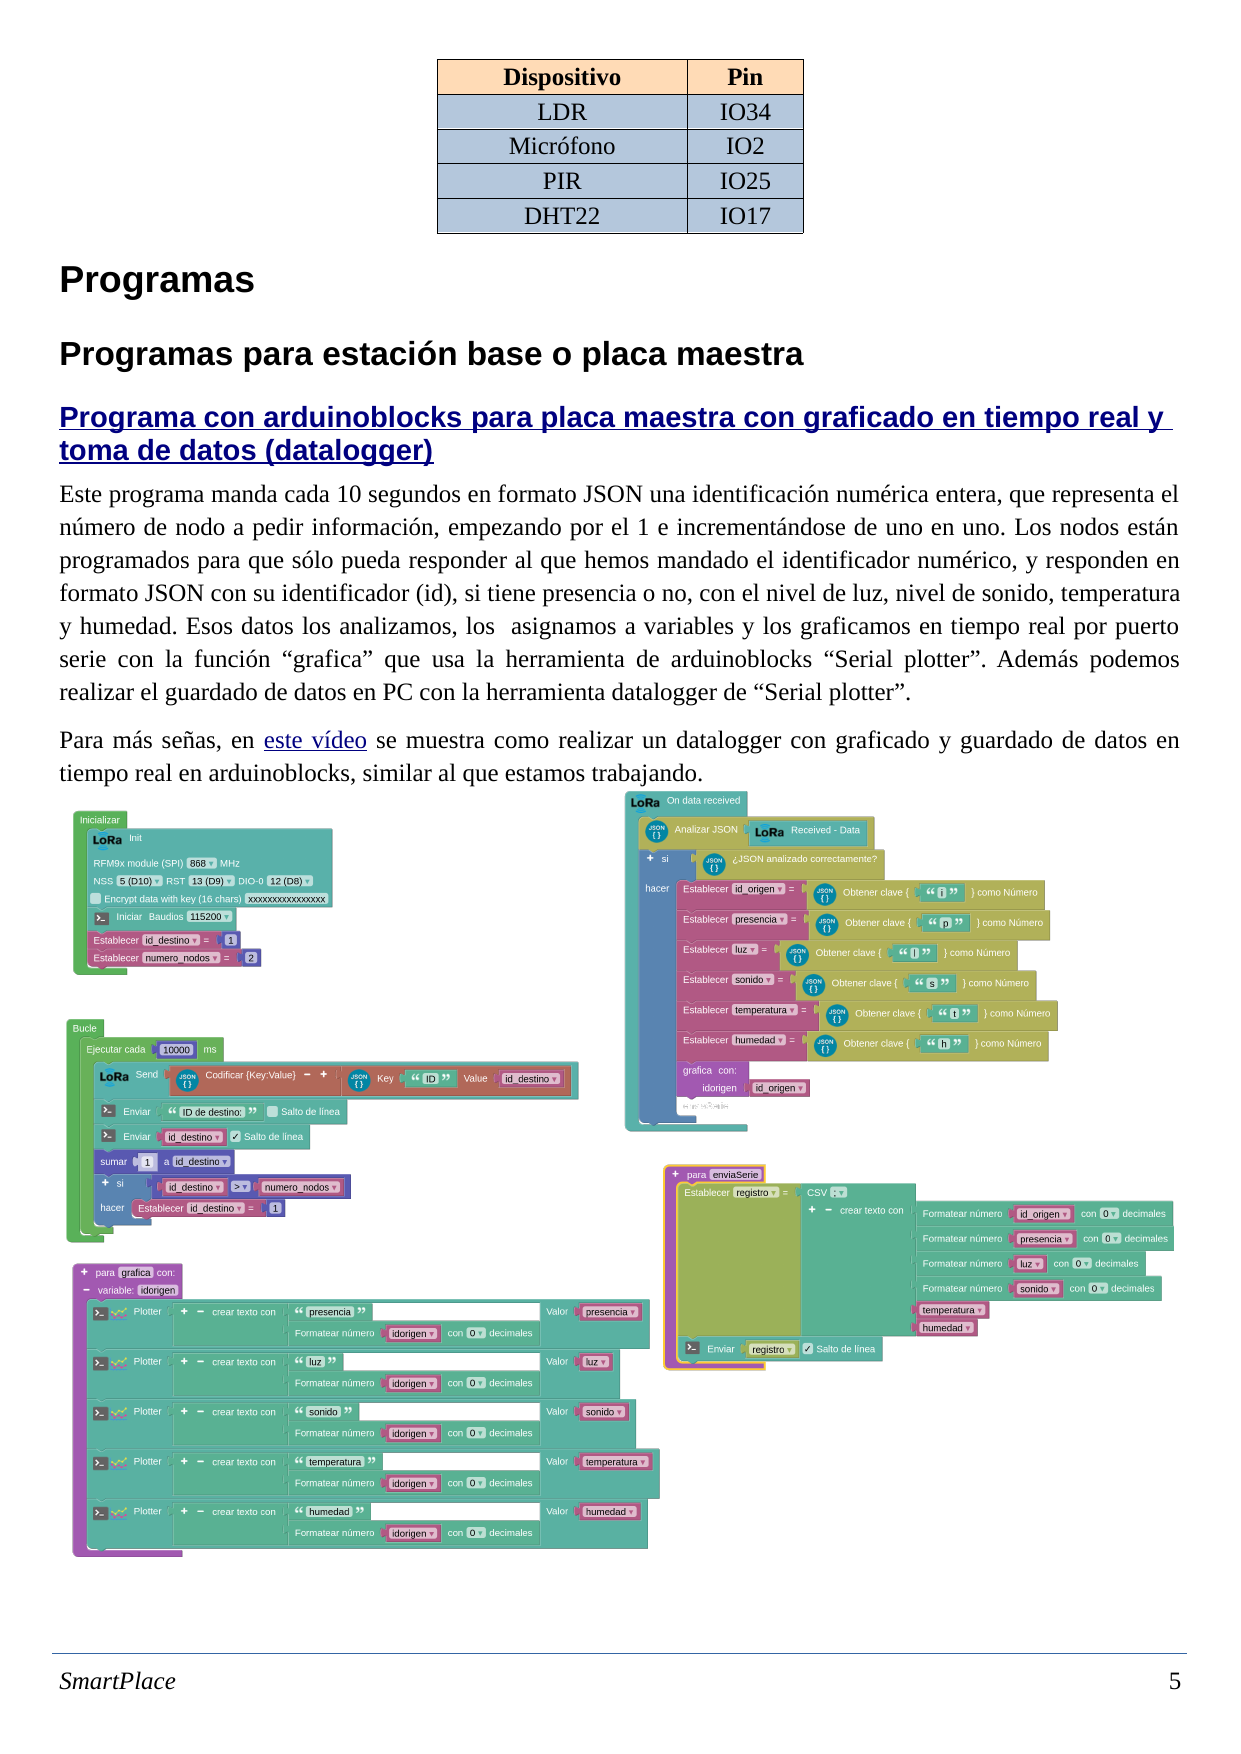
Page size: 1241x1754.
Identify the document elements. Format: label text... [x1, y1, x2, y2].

table_cell IO17 [688, 199, 803, 232]
table_cell LDR [438, 95, 687, 128]
subtitle Programas para estación base o placa maestra [59, 334, 1181, 372]
subtitle Programas [59, 258, 1181, 301]
subtitle Programa con arduinoblocks para placa maestra con graficado en tiempo real y toma de datos (datalogger) [59, 399, 1181, 467]
table_cell IO2 [688, 130, 803, 163]
picture [66, 791, 1174, 1557]
table_cell IO34 [688, 95, 803, 128]
text Para más señas, en este vídeo se muestra como realizar un datalogger con graficado y guardado de datos en tiempo real en arduinoblocks, similar al que estamos trabajando. [59, 725, 1181, 787]
text Este programa manda cada 10 segundos en formato JSON una identificación numérica entera, que representa el número de nodo a pedir información, empezando por el 1 e incrementándose de uno en uno. Los nodos están programados para que sólo pueda responder al que hemos mandado el identificador numérico, y responden en formato JSON con su identificador (id), si tiene presencia o no, con el nivel de luz, nivel de sonido, temperatura y humedad. Esos datos los analizamos, los asignamos a variables y los graficamos en tiempo real por puerto serie con la función “grafica” que usa la herramienta de arduinoblocks “Serial plotter”. Además podemos realizar el guardado de datos en PC con la herramienta datalogger de “Serial plotter”. [59, 479, 1181, 706]
table_cell IO25 [688, 164, 803, 198]
table_header Dispositivo [438, 60, 687, 94]
table_header Pin [688, 60, 803, 94]
table_cell Micrófono [438, 130, 687, 163]
table_cell DHT22 [438, 199, 687, 232]
table_cell PIR [438, 164, 687, 198]
